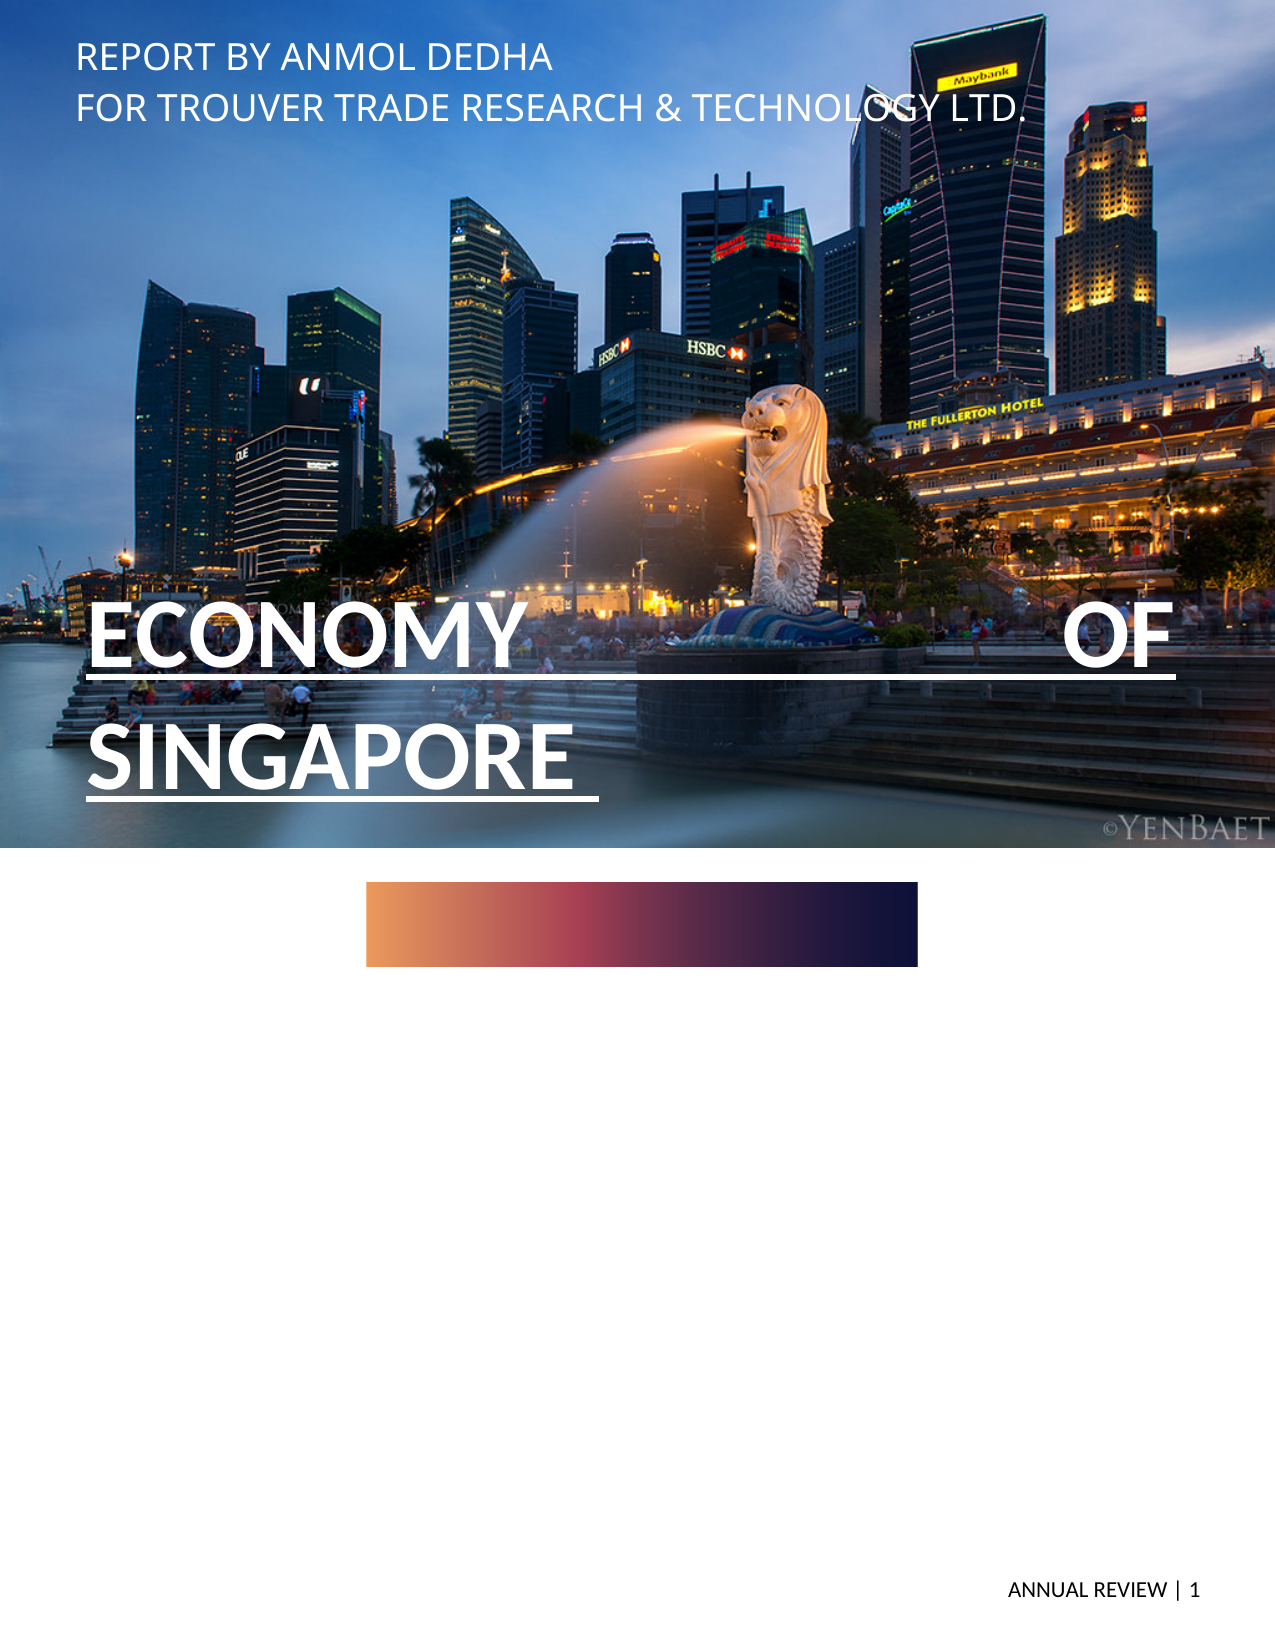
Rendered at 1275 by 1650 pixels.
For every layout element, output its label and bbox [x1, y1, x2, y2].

table_cell [75, 848, 1187, 969]
